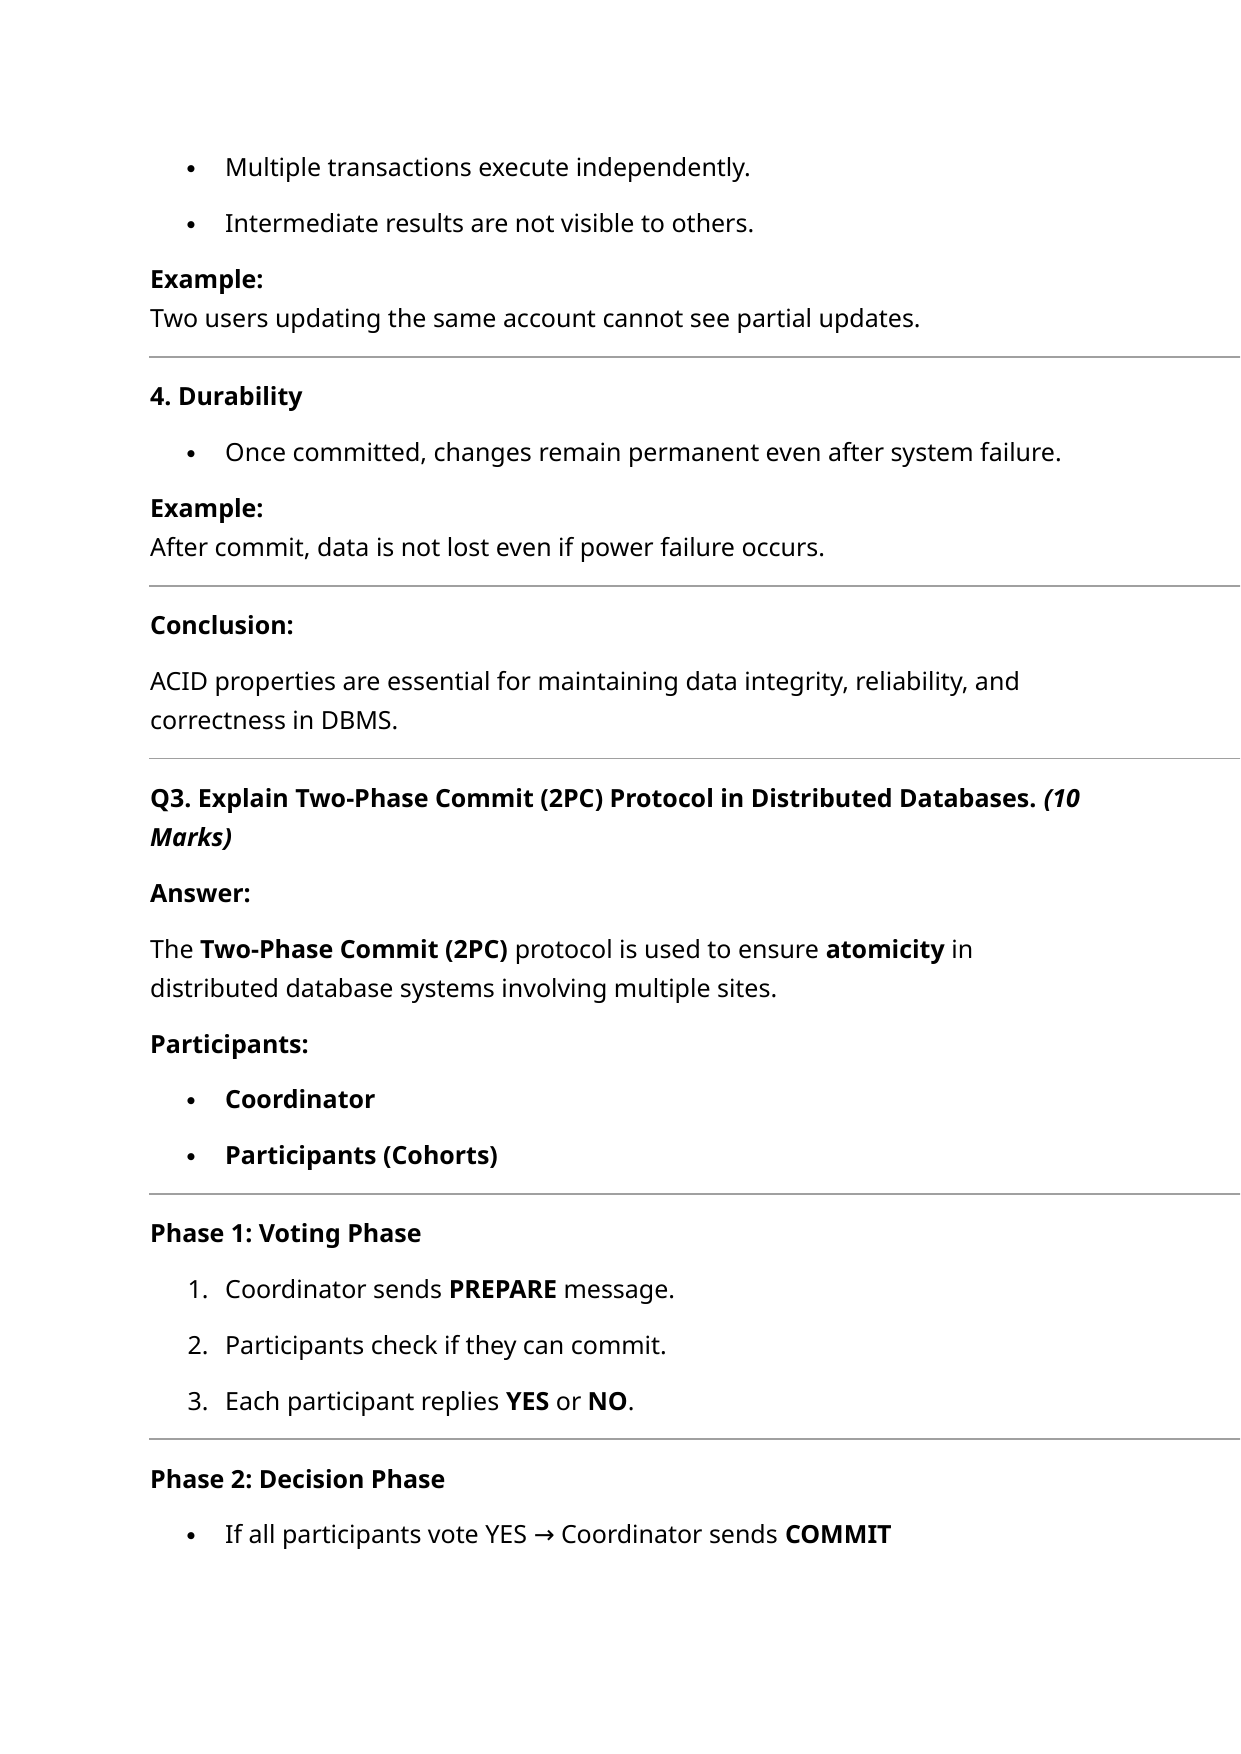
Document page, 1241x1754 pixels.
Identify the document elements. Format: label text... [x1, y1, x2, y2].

list Once committed, changes remain permanent even after system failure. [187, 434, 1090, 469]
list Coordinator sends PREPARE message. [187, 1272, 1090, 1306]
text Phase 2: Decision Phase [150, 1461, 1090, 1495]
list Participants (Cohorts) [187, 1138, 1090, 1172]
list Multiple transactions execute independently. [187, 150, 1090, 184]
text ACID properties are essential for maintaining data integrity, reliability, and correctness in DBMS. [150, 663, 1090, 737]
list Each participant replies YES or NO. [187, 1383, 1090, 1417]
list If all participants vote YES → Coordinator sends COMMIT [187, 1517, 1090, 1551]
text Participants: [150, 1026, 1090, 1060]
list Participants check if they can commit. [187, 1327, 1090, 1362]
text Conclusion: [150, 607, 1090, 642]
text Example: Two users updating the same account cannot see partial updates. [150, 262, 1090, 335]
text Example: After commit, data is not lost even if power failure occurs. [150, 490, 1090, 564]
text Answer: [150, 875, 1090, 909]
text 4. Durability [150, 379, 1090, 413]
list Coordinator [187, 1082, 1090, 1116]
text The Two-Phase Commit (2PC) protocol is used to ensure atomicity in distributed database systems involving multiple sites. [150, 931, 1090, 1004]
text Q3. Explain Two-Phase Commit (2PC) Protocol in Distributed Databases. (10 Marks) [150, 780, 1090, 854]
text Phase 1: Voting Phase [150, 1216, 1090, 1250]
list Intermediate results are not visible to others. [187, 206, 1090, 240]
